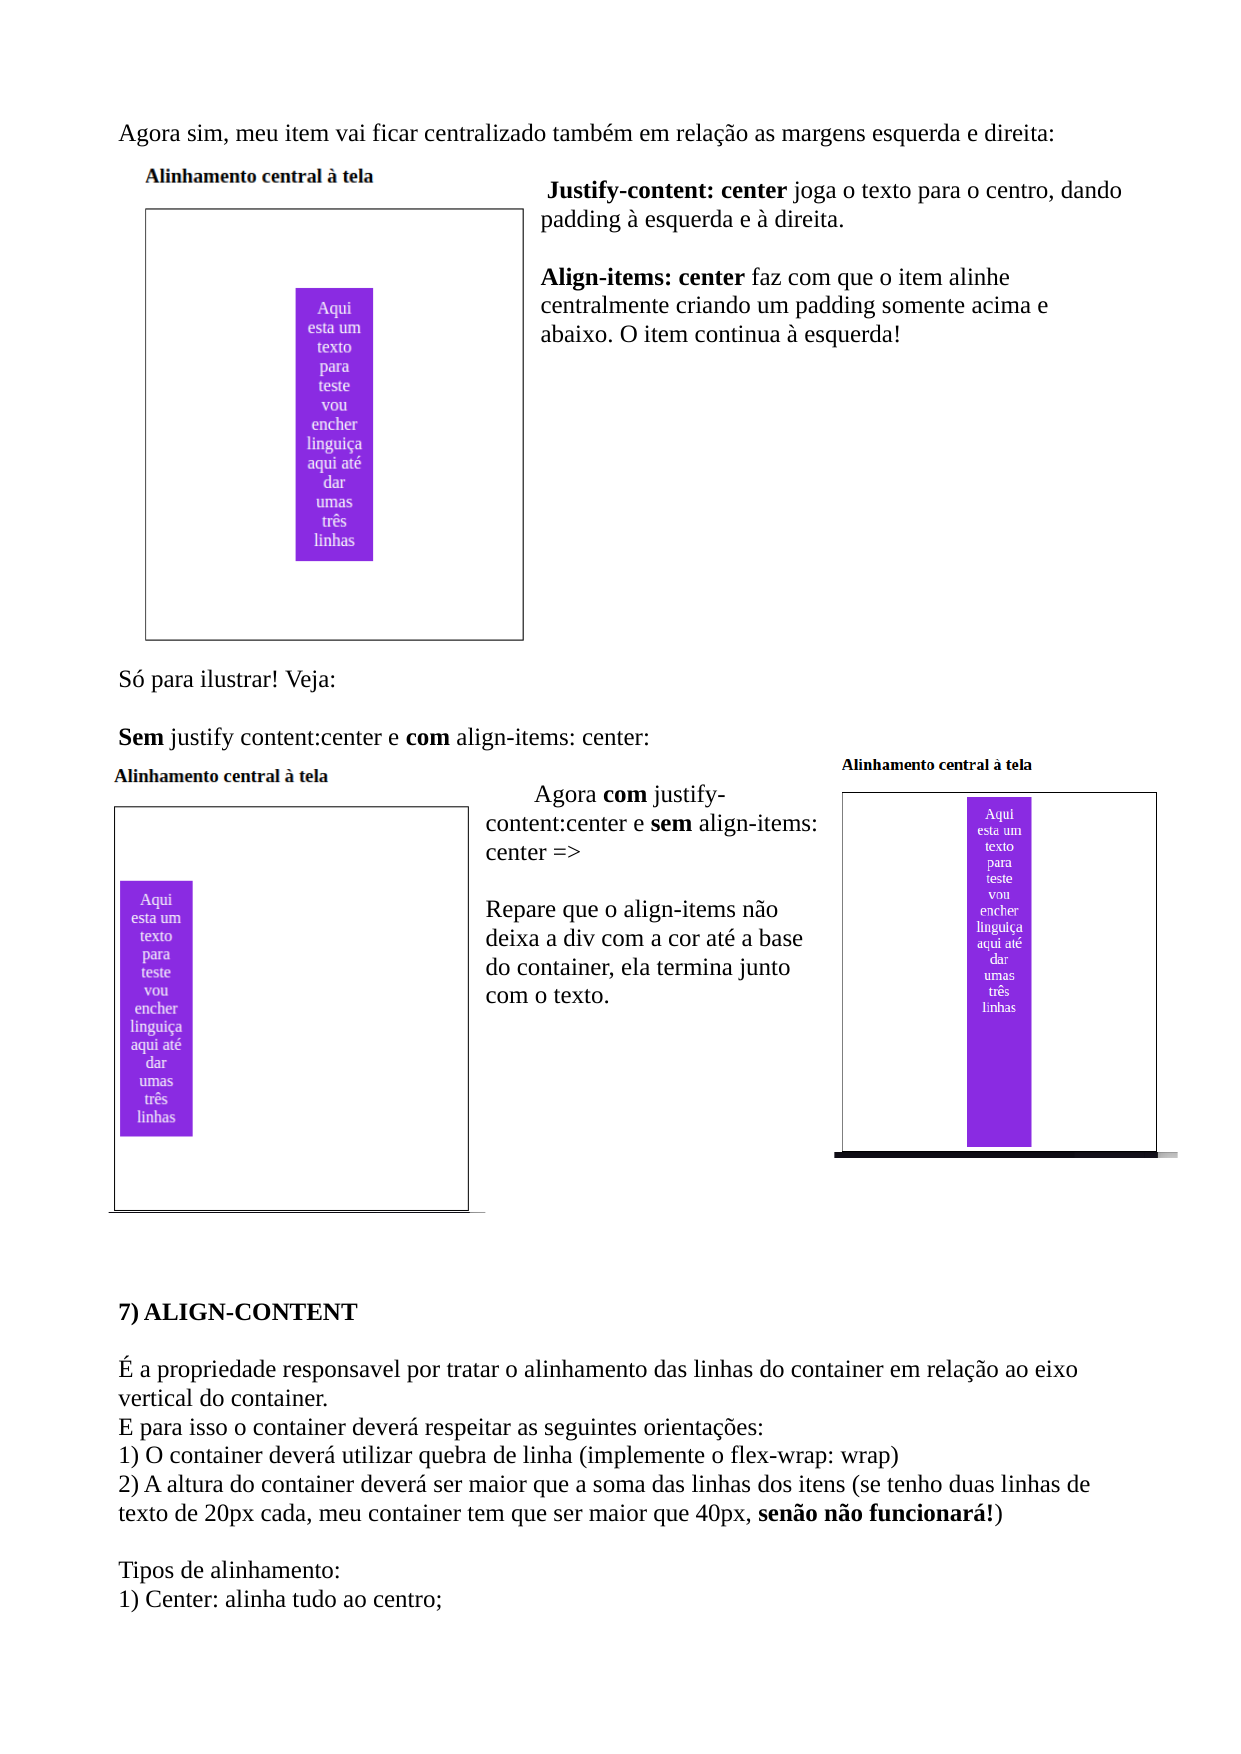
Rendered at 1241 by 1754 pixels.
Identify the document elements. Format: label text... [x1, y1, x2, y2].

text Align-items: center faz com que o item alinhe centralmente criando um padding somente acima e abaixo. O item continua à esquerda! [541, 262, 1122, 348]
text Repare que o align-items não deixa a div com a cor até a base do container, ela termina junto com o texto. [486, 894, 834, 1009]
text 7) ALIGN-CONTENT [118, 1297, 1122, 1326]
text 1) O container deverá utilizar quebra de linha (implemente o flex-wrap: wrap) [118, 1441, 1122, 1469]
picture [108, 761, 486, 1213]
text Tipos de alinhamento: [118, 1556, 1122, 1584]
picture [145, 159, 541, 645]
text Só para ilustrar! Veja: [118, 664, 1122, 693]
text Justify-content: center joga o texto para o centro, dando padding à esquerda e à direita. [541, 176, 1122, 233]
text E para isso o container deverá respeitar as seguintes orientações: [118, 1412, 1122, 1441]
text Agora sim, meu item vai ficar centralizado também em relação as margens esquerda e direita: [118, 118, 1122, 147]
text É a propriedade responsavel por tratar o alinhamento das linhas do container em relação ao eixo vertical do container. [118, 1354, 1122, 1412]
text 1) Center: alinha tudo ao centro; [118, 1584, 1122, 1613]
picture [834, 751, 1178, 1158]
text 2) A altura do container deverá ser maior que a soma das linhas dos itens (se tenho duas linhas de texto de 20px cada, meu container tem que ser maior que 40px, senão não funcionará!) [118, 1469, 1122, 1527]
text Agora com justify-content:center e sem align-items: center => [486, 779, 834, 866]
text Sem justify content:center e com align-items: center: [118, 722, 1122, 751]
